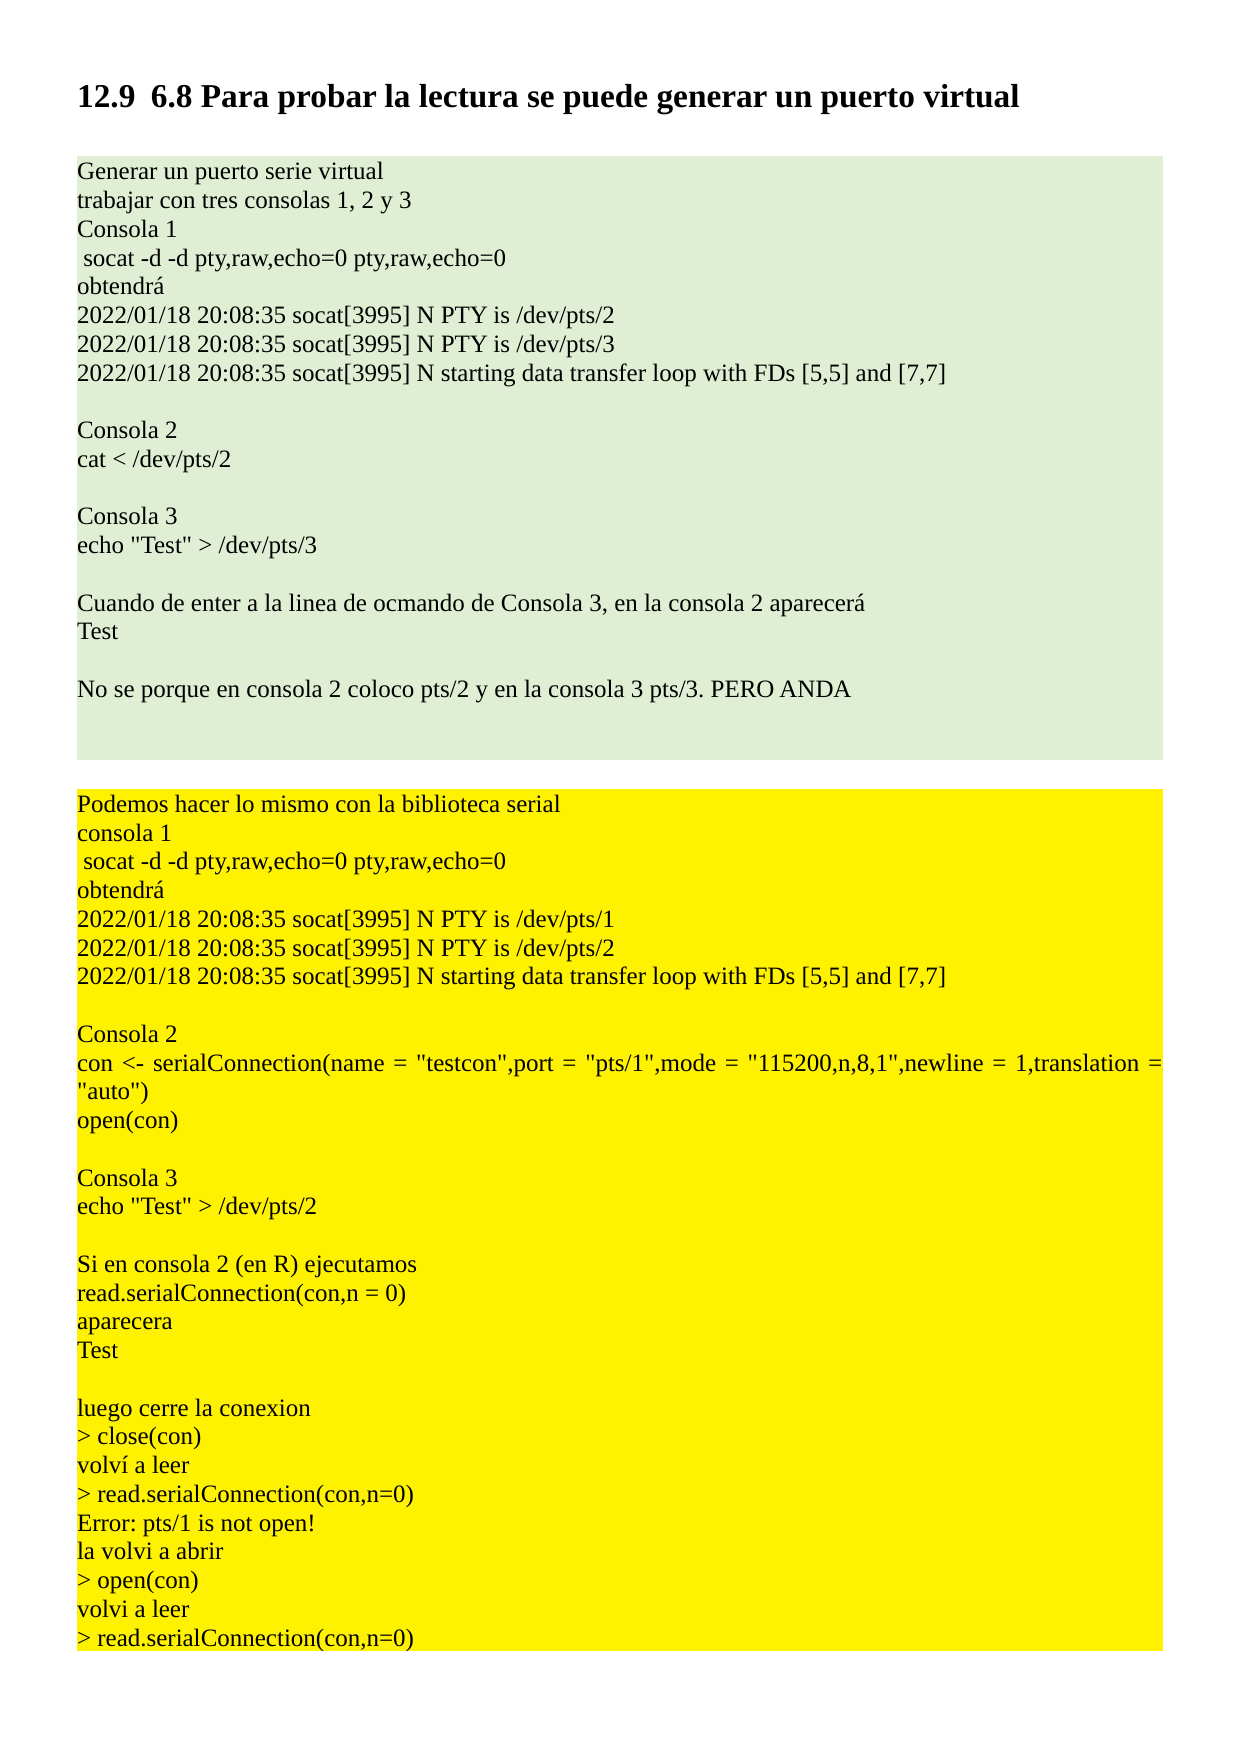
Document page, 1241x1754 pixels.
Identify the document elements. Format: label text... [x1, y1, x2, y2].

text Consola 2 [77, 415, 1163, 444]
text > close(con) [77, 1421, 1163, 1450]
text consola 1 [77, 818, 1163, 846]
text Podemos hacer lo mismo con la biblioteca serial [77, 789, 1163, 818]
text con <- serialConnection(name = "testcon",port = "pts/1",mode = "115200,n,8,1",newline = 1,translation = "auto") [77, 1048, 1163, 1105]
text Error: pts/1 is not open! [77, 1508, 1163, 1536]
text > read.serialConnection(con,n=0) [77, 1623, 1163, 1651]
text socat -d -d pty,raw,echo=0 pty,raw,echo=0 [77, 846, 1163, 875]
text > open(con) [77, 1565, 1163, 1594]
text Consola 3 [77, 501, 1163, 530]
text volví a leer [77, 1450, 1163, 1479]
text echo "Test" > /dev/pts/2 [77, 1191, 1163, 1220]
text obtendrá [77, 875, 1163, 904]
text No se porque en consola 2 coloco pts/2 y en la consola 3 pts/3. PERO ANDA [77, 674, 1163, 703]
text obtendrá [77, 271, 1163, 300]
text luego cerre la conexion [77, 1393, 1163, 1421]
text socat -d -d pty,raw,echo=0 pty,raw,echo=0 [77, 243, 1163, 271]
text open(con) [77, 1105, 1163, 1134]
text echo "Test" > /dev/pts/3 [77, 530, 1163, 559]
text Test [77, 616, 1163, 645]
text Consola 2 [77, 1019, 1163, 1048]
text Consola 3 [77, 1163, 1163, 1191]
text la volvi a abrir [77, 1536, 1163, 1565]
text volvi a leer [77, 1594, 1163, 1623]
text Cuando de enter a la linea de ocmando de Consola 3, en la consola 2 aparecerá [77, 588, 1163, 616]
text Consola 1 [77, 214, 1163, 243]
text Generar un puerto serie virtual [77, 156, 1163, 185]
text aparecera [77, 1306, 1163, 1335]
text 2022/01/18 20:08:35 socat[3995] N starting data transfer loop with FDs [5,5] and [7,7] [77, 961, 1163, 990]
text 2022/01/18 20:08:35 socat[3995] N PTY is /dev/pts/2 [77, 300, 1163, 329]
text read.serialConnection(con,n = 0) [77, 1278, 1163, 1306]
text trabajar con tres consolas 1, 2 y 3 [77, 185, 1163, 214]
text Test [77, 1335, 1163, 1364]
text > read.serialConnection(con,n=0) [77, 1479, 1163, 1508]
text 2022/01/18 20:08:35 socat[3995] N starting data transfer loop with FDs [5,5] and [7,7] [77, 358, 1163, 386]
text cat < /dev/pts/2 [77, 444, 1163, 473]
text Si en consola 2 (en R) ejecutamos [77, 1249, 1163, 1278]
subtitle 6.8 Para probar la lectura se puede generar un puerto virtual [77, 77, 1163, 115]
text 2022/01/18 20:08:35 socat[3995] N PTY is /dev/pts/1 [77, 904, 1163, 933]
text 2022/01/18 20:08:35 socat[3995] N PTY is /dev/pts/3 [77, 329, 1163, 358]
text 2022/01/18 20:08:35 socat[3995] N PTY is /dev/pts/2 [77, 933, 1163, 961]
